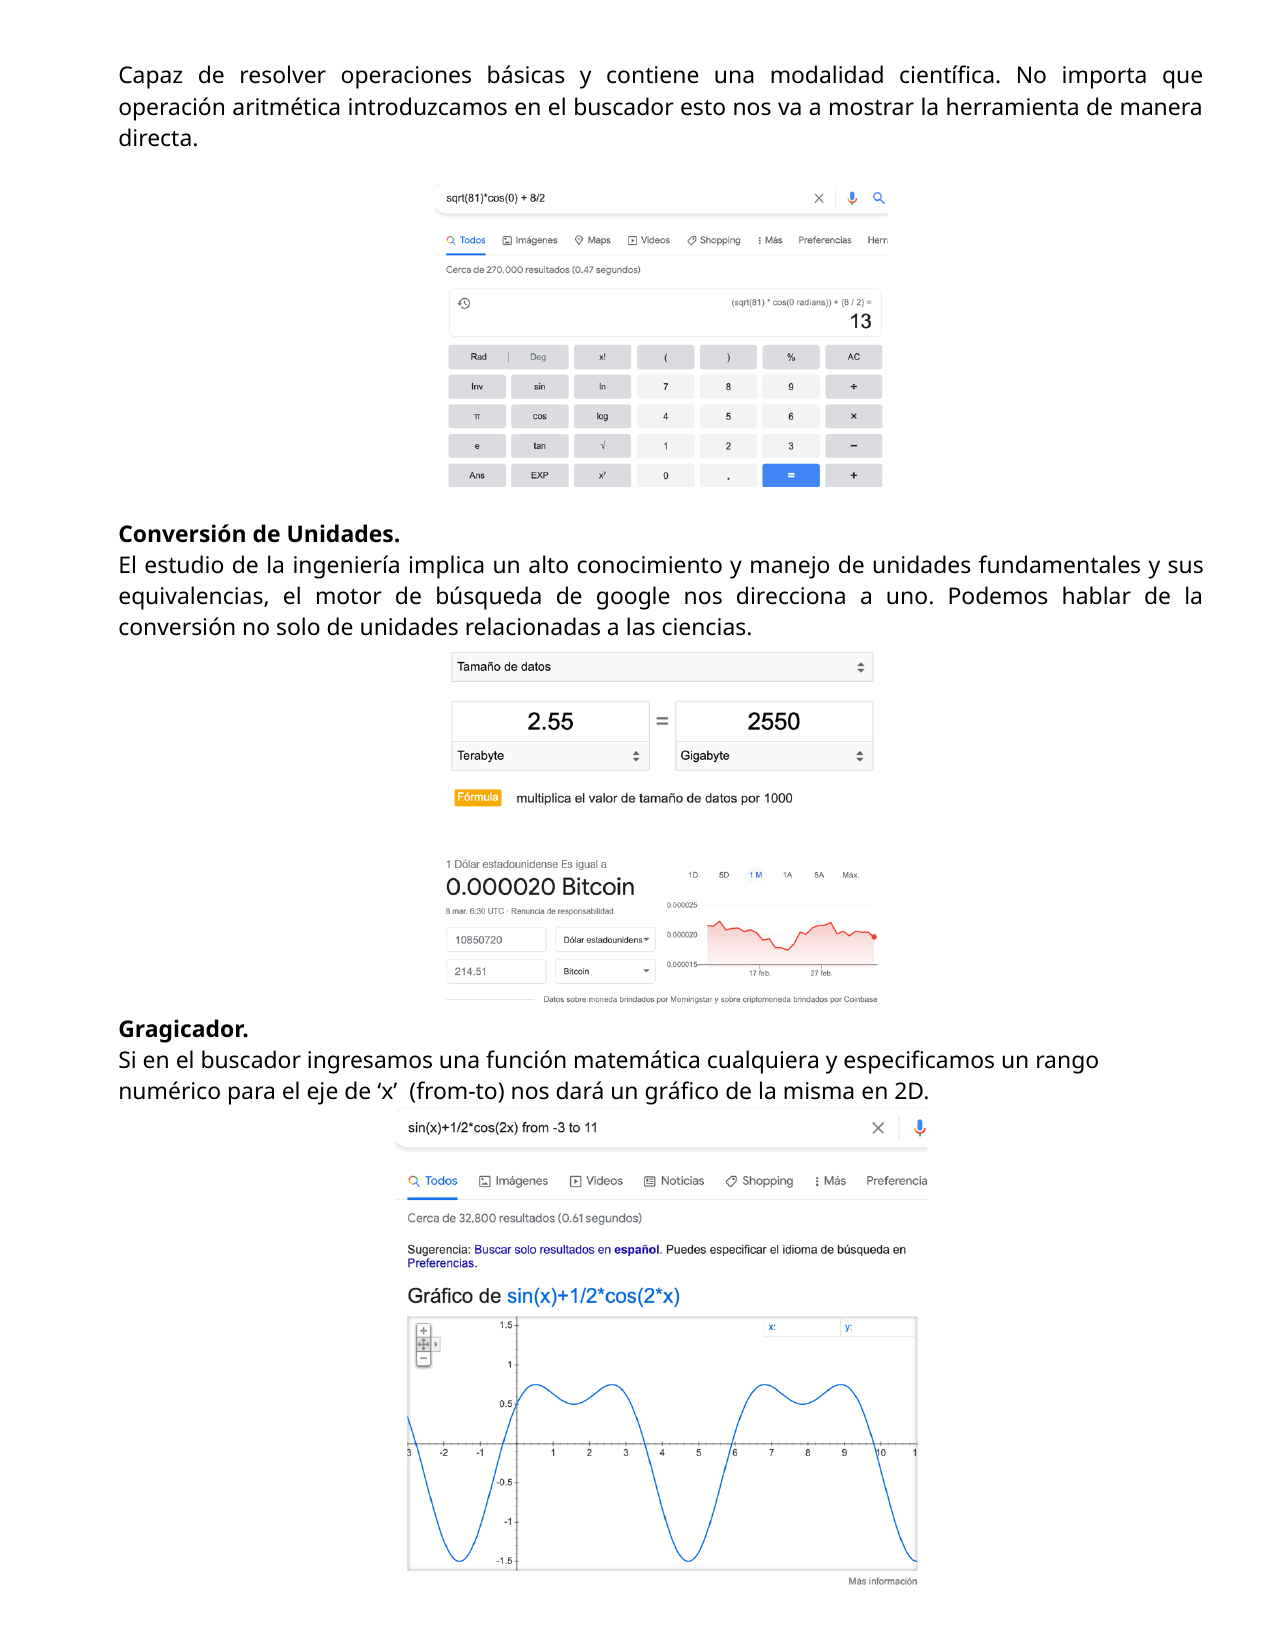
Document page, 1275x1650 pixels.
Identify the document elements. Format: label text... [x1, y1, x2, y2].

text Si en el buscador ingresamos una función matemática cualquiera y especificamos un rango numérico para el eje de ‘x’ (from-to) nos dará un gráfico de la misma en 2D. [118, 1044, 1205, 1106]
text Capaz de resolver operaciones básicas y contiene una modalidad científica. No importa que operación aritmética introduzcamos en el buscador esto nos va a mostrar la herramienta de manera directa. [118, 59, 1205, 153]
text Conversión de Unidades. [118, 517, 1205, 549]
text Gragicador. [118, 1012, 1205, 1044]
text El estudio de la ingeniería implica un alto conocimiento y manejo de unidades fundamentales y sus equivalencias, el motor de búsqueda de google nos direcciona a uno. Podemos hablar de la conversión no solo de unidades relacionadas a las ciencias. [118, 549, 1205, 642]
